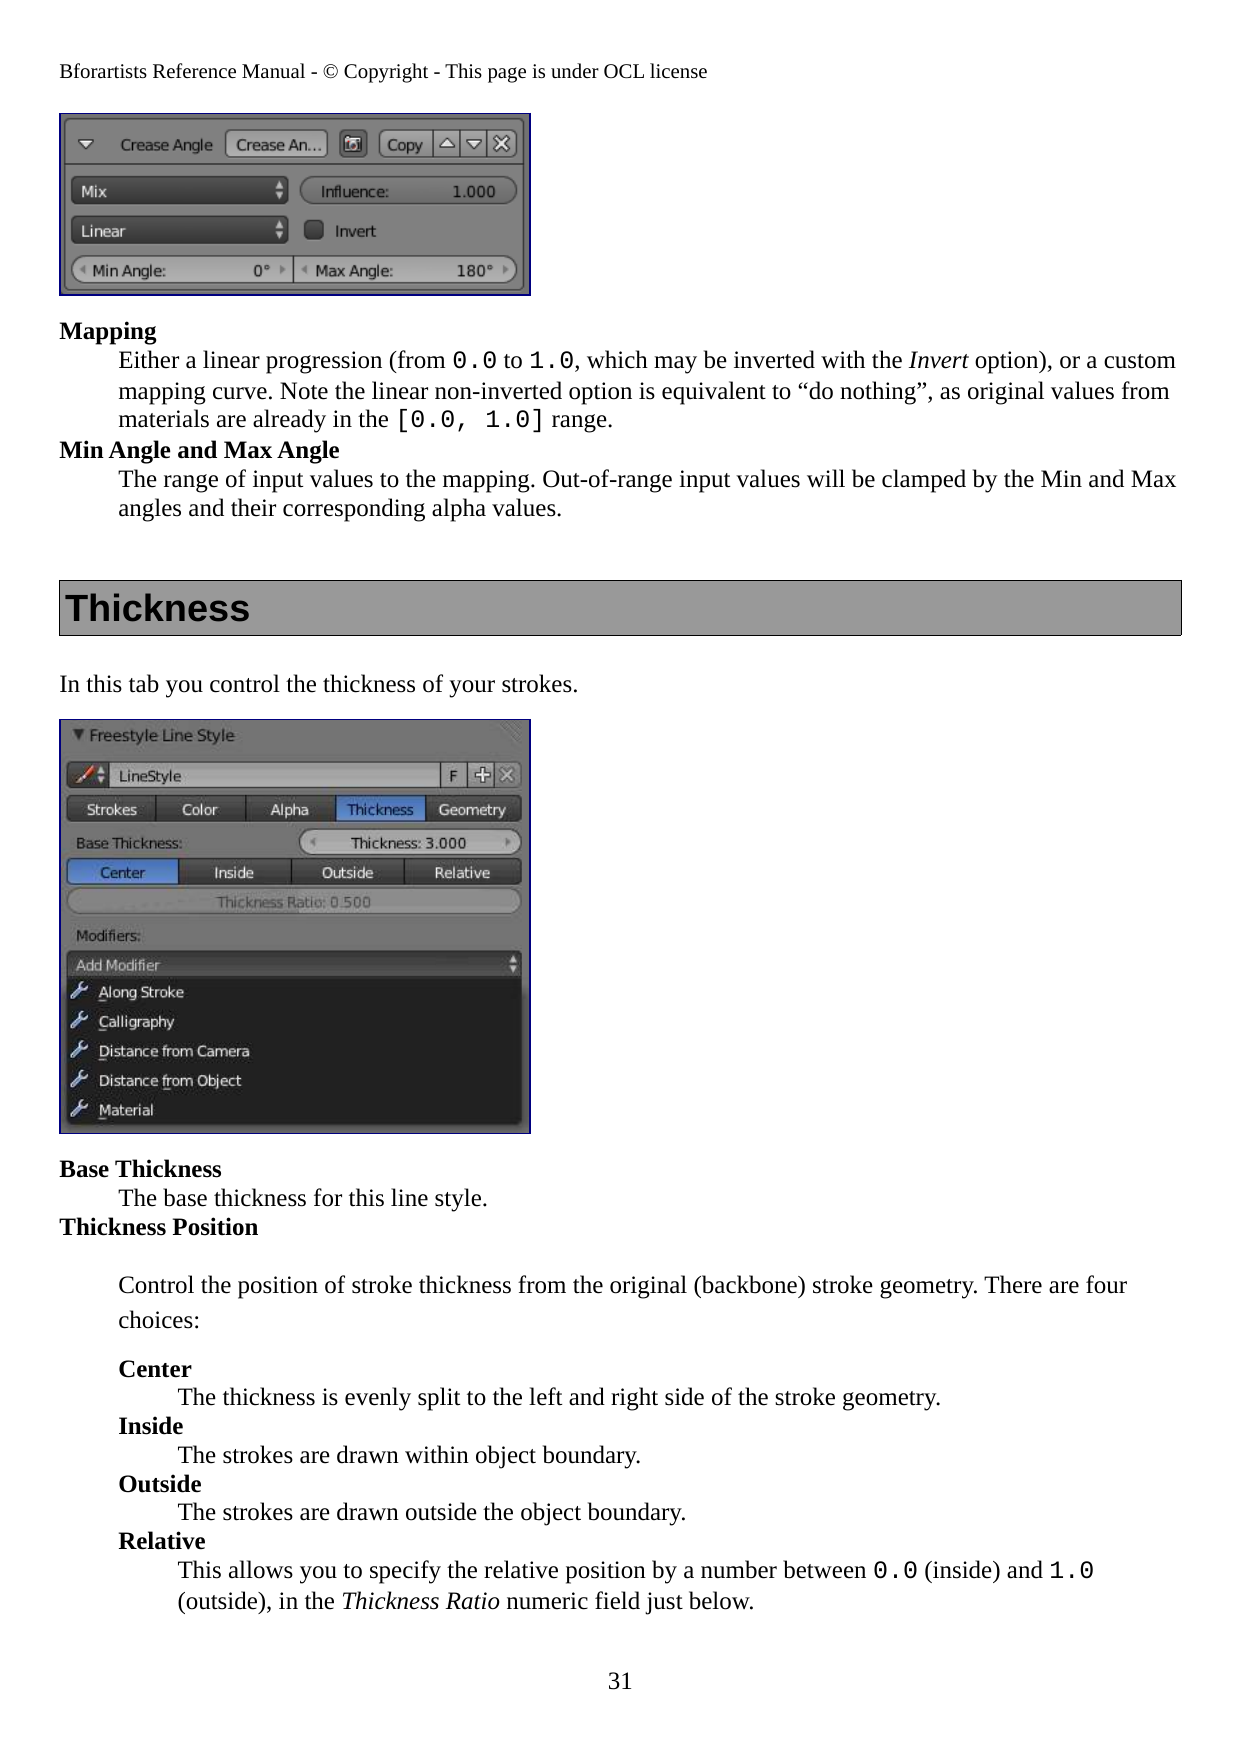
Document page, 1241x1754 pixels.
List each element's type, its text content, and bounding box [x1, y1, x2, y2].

subtitle Thickness Position [59, 1212, 1181, 1241]
list The range of input values to the mapping. Out-of-range input values will be clamped by the Min and Max angles and their corresponding alpha values. [118, 464, 1181, 522]
subtitle Center [118, 1354, 1181, 1382]
subtitle Min Angle and Max Angle [59, 435, 1181, 464]
subtitle Inside [118, 1411, 1181, 1440]
text In this tab you control the thickness of your strokes. [59, 669, 1181, 698]
subtitle Mapping [59, 316, 1181, 345]
subtitle Outside [118, 1469, 1181, 1497]
text Control the position of stroke thickness from the original (backbone) stroke geometry. There are four choices: [118, 1270, 1181, 1333]
subtitle Relative [118, 1526, 1181, 1555]
subtitle Base Thickness [59, 1154, 1181, 1183]
picture [61, 720, 529, 1133]
table_header Thickness [60, 581, 1181, 635]
list The strokes are drawn within object boundary. [177, 1440, 1181, 1469]
list Either a linear progression (from 0.0 to 1.0, which may be inverted with the Invert option), or a custom mapping curve. Note the linear non-inverted option is equivalent to “do nothing”, as original values from materials are already in the [0.0, 1.0] range. [118, 345, 1181, 435]
list The thickness is evenly split to the left and right side of the stroke geometry. [177, 1382, 1181, 1411]
list This allows you to specify the relative position by a number between 0.0 (inside) and 1.0 (outside), in the Thickness Ratio numeric field just below. [177, 1555, 1181, 1614]
list The base thickness for this line style. [118, 1183, 1181, 1212]
picture [61, 114, 529, 294]
list The strokes are drawn outside the object boundary. [177, 1497, 1181, 1526]
